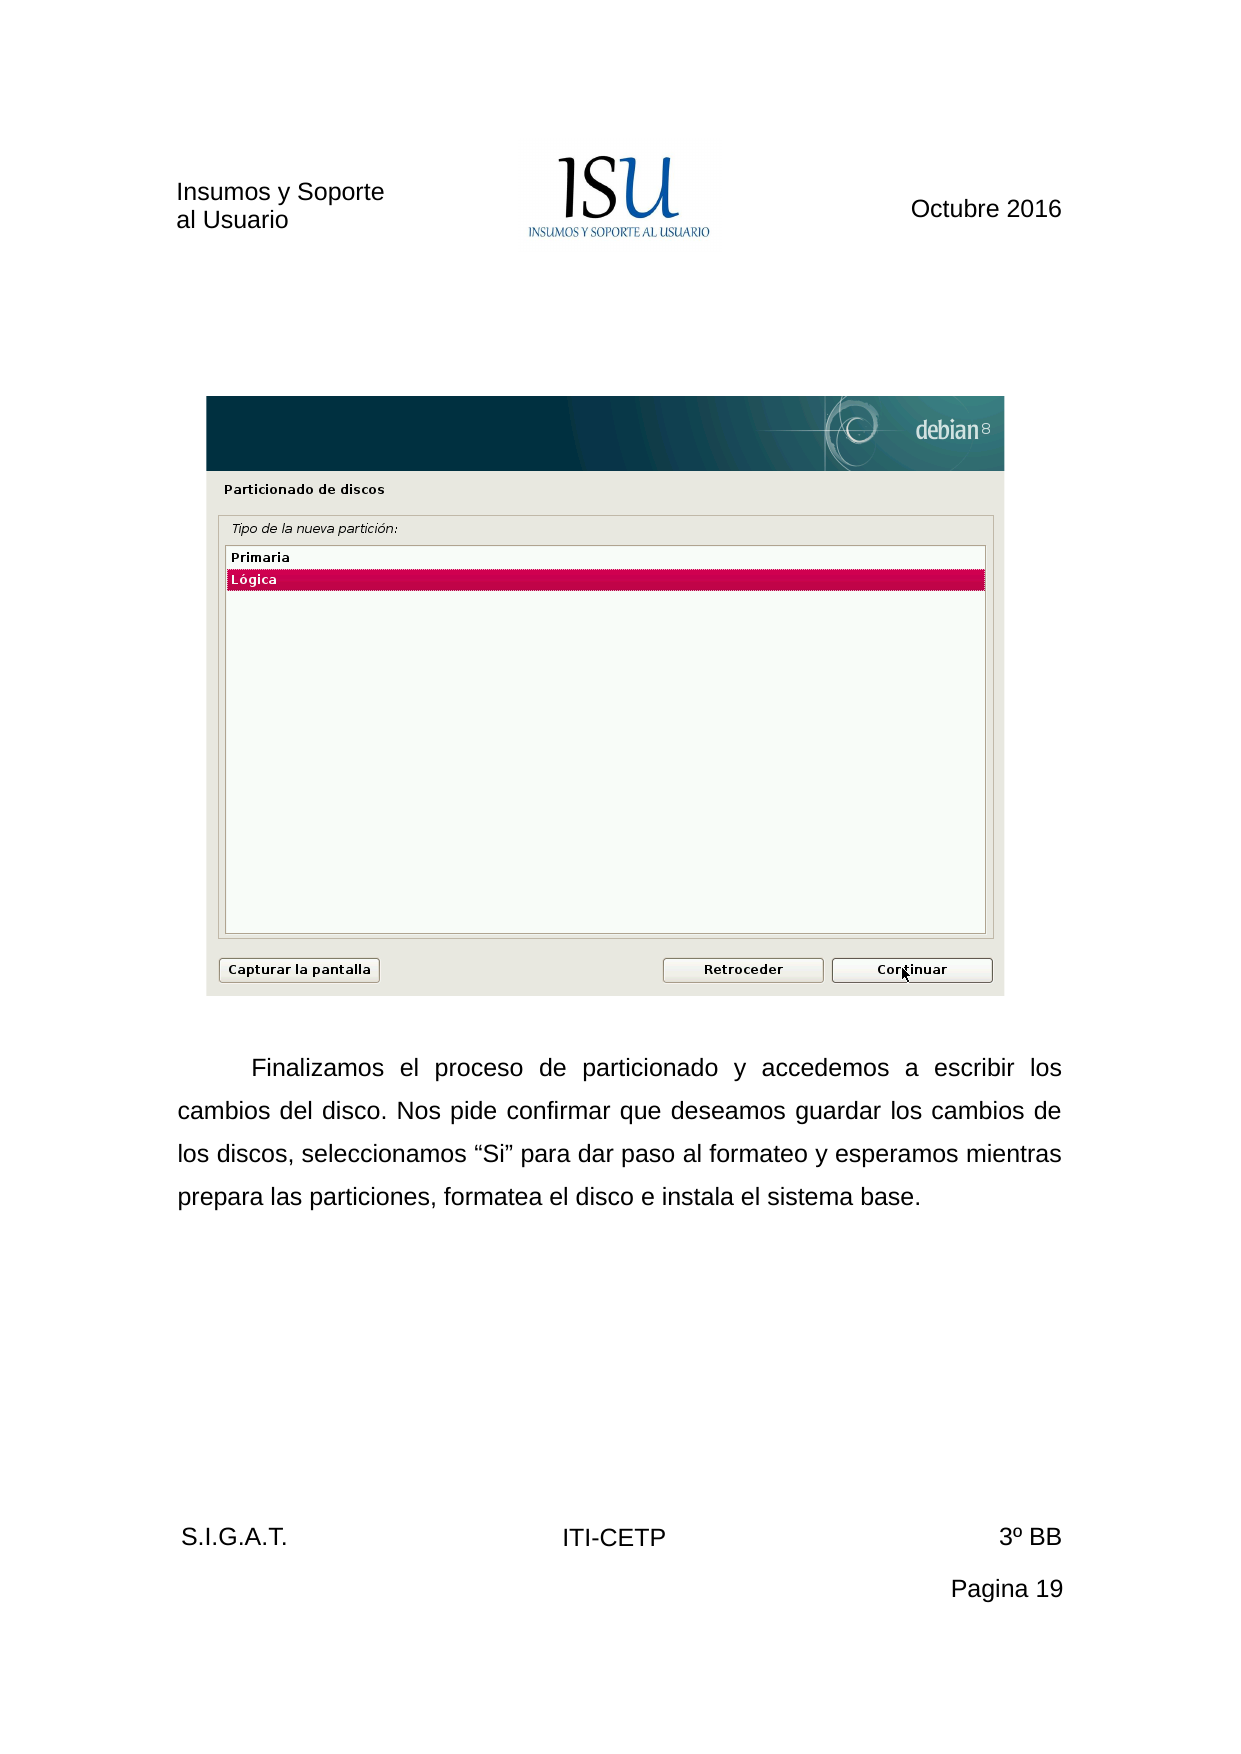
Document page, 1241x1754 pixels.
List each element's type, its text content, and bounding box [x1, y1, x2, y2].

picture [517, 138, 723, 252]
text Finalizamos el proceso de particionado y accedemos a escribir los cambios del disco. Nos pide confirmar que deseamos guardar los cambios de los discos, seleccionamos “Si” para dar paso al formateo y esperamos mientras prepara las particiones, formatea el disco e instala el sistema base. [177, 1053, 1063, 1211]
picture [206, 396, 1005, 996]
